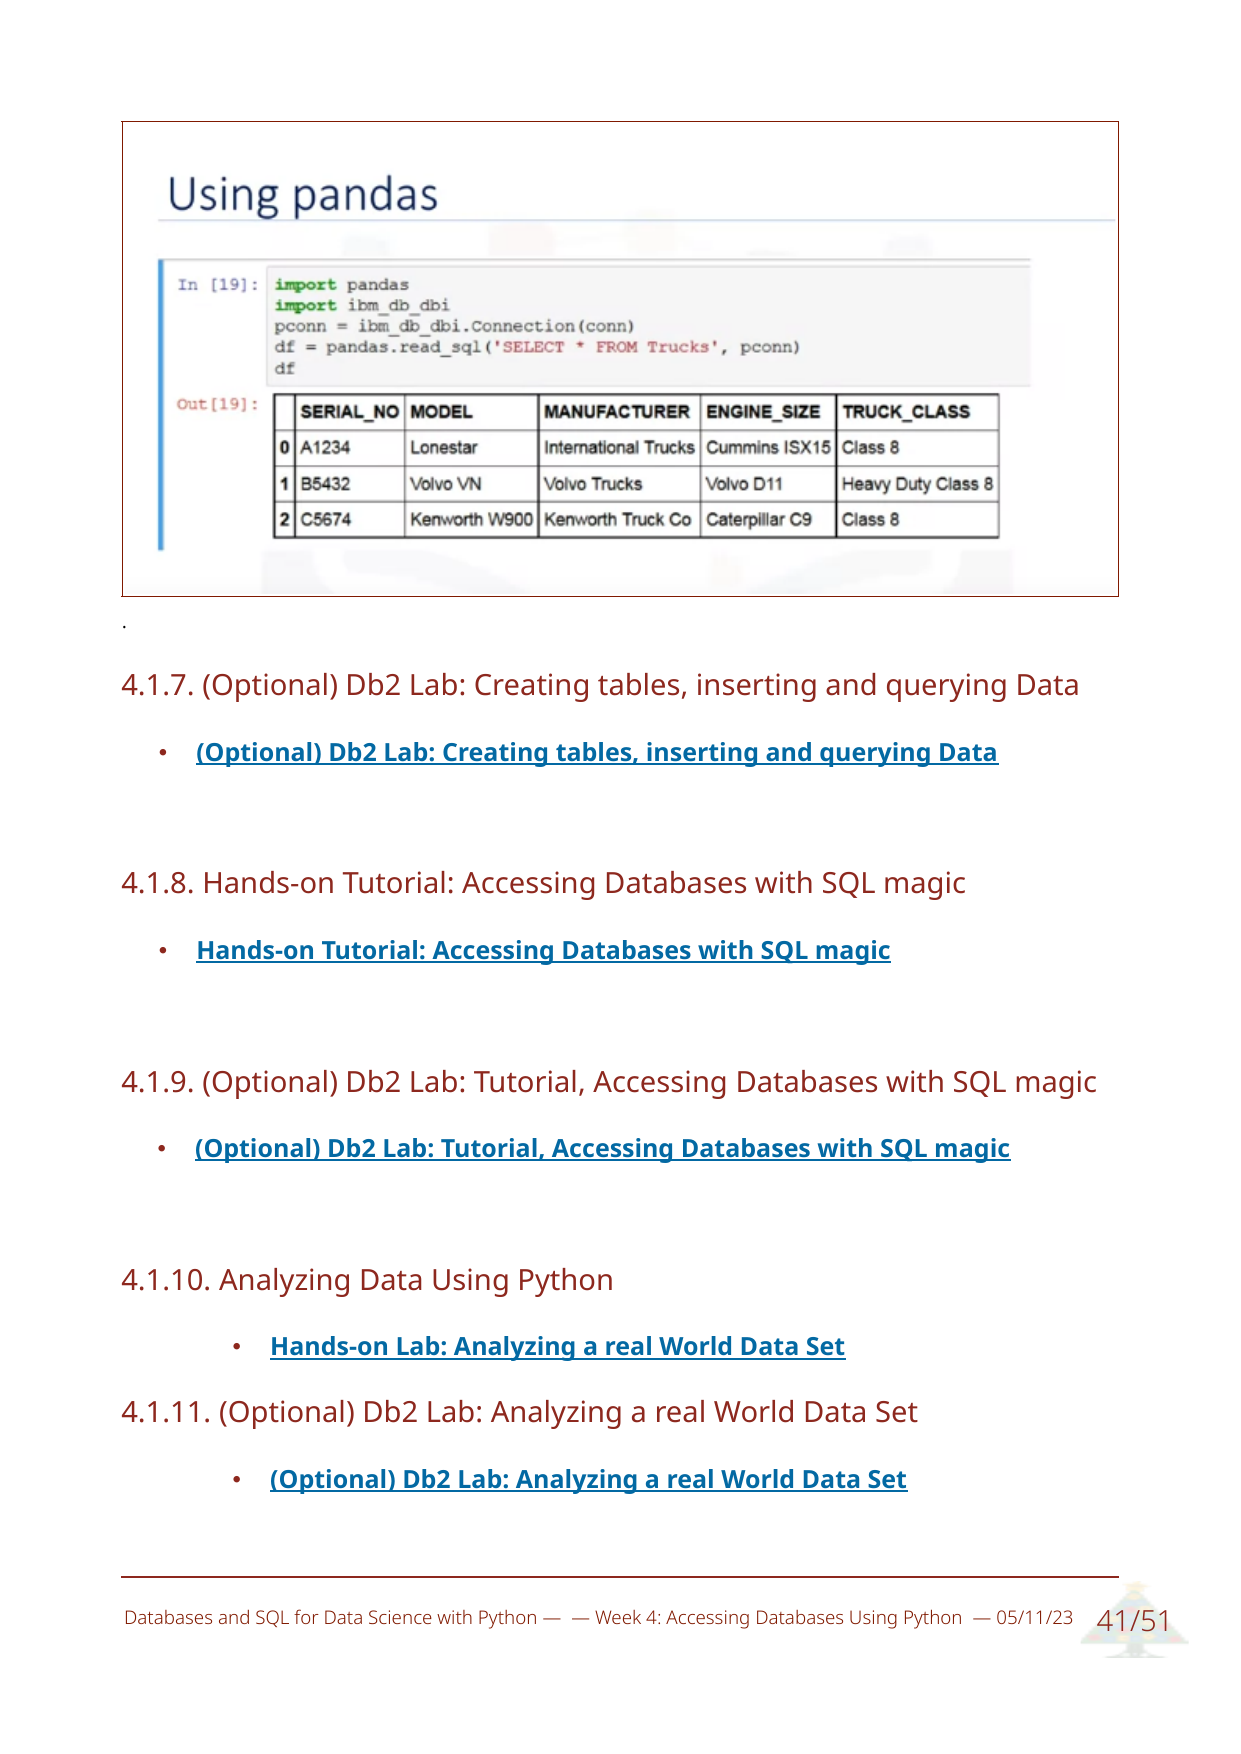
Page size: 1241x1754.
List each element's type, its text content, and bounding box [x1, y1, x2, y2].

subtitle (Optional) Db2 Lab: Analyzing a real World Data Set [121, 1392, 1119, 1431]
list Hands-on Lab: Analyzing a real World Data Set [232, 1329, 1119, 1363]
subtitle Hands-on Tutorial: Accessing Databases with SQL magic [121, 863, 1119, 902]
text . [121, 597, 1119, 636]
subtitle Analyzing Data Using Python [121, 1259, 1119, 1299]
list Hands-on Tutorial: Accessing Databases with SQL magic [158, 932, 1119, 967]
list (Optional) Db2 Lab: Tutorial, Accessing Databases with SQL magic [157, 1131, 1119, 1165]
list (Optional) Db2 Lab: Analyzing a real World Data Set [232, 1461, 1119, 1496]
picture [124, 124, 1116, 594]
list (Optional) Db2 Lab: Creating tables, inserting and querying Data [158, 734, 1119, 768]
subtitle (Optional) Db2 Lab: Creating tables, inserting and querying Data [121, 664, 1119, 704]
subtitle (Optional) Db2 Lab: Tutorial, Accessing Databases with SQL magic [121, 1061, 1119, 1101]
